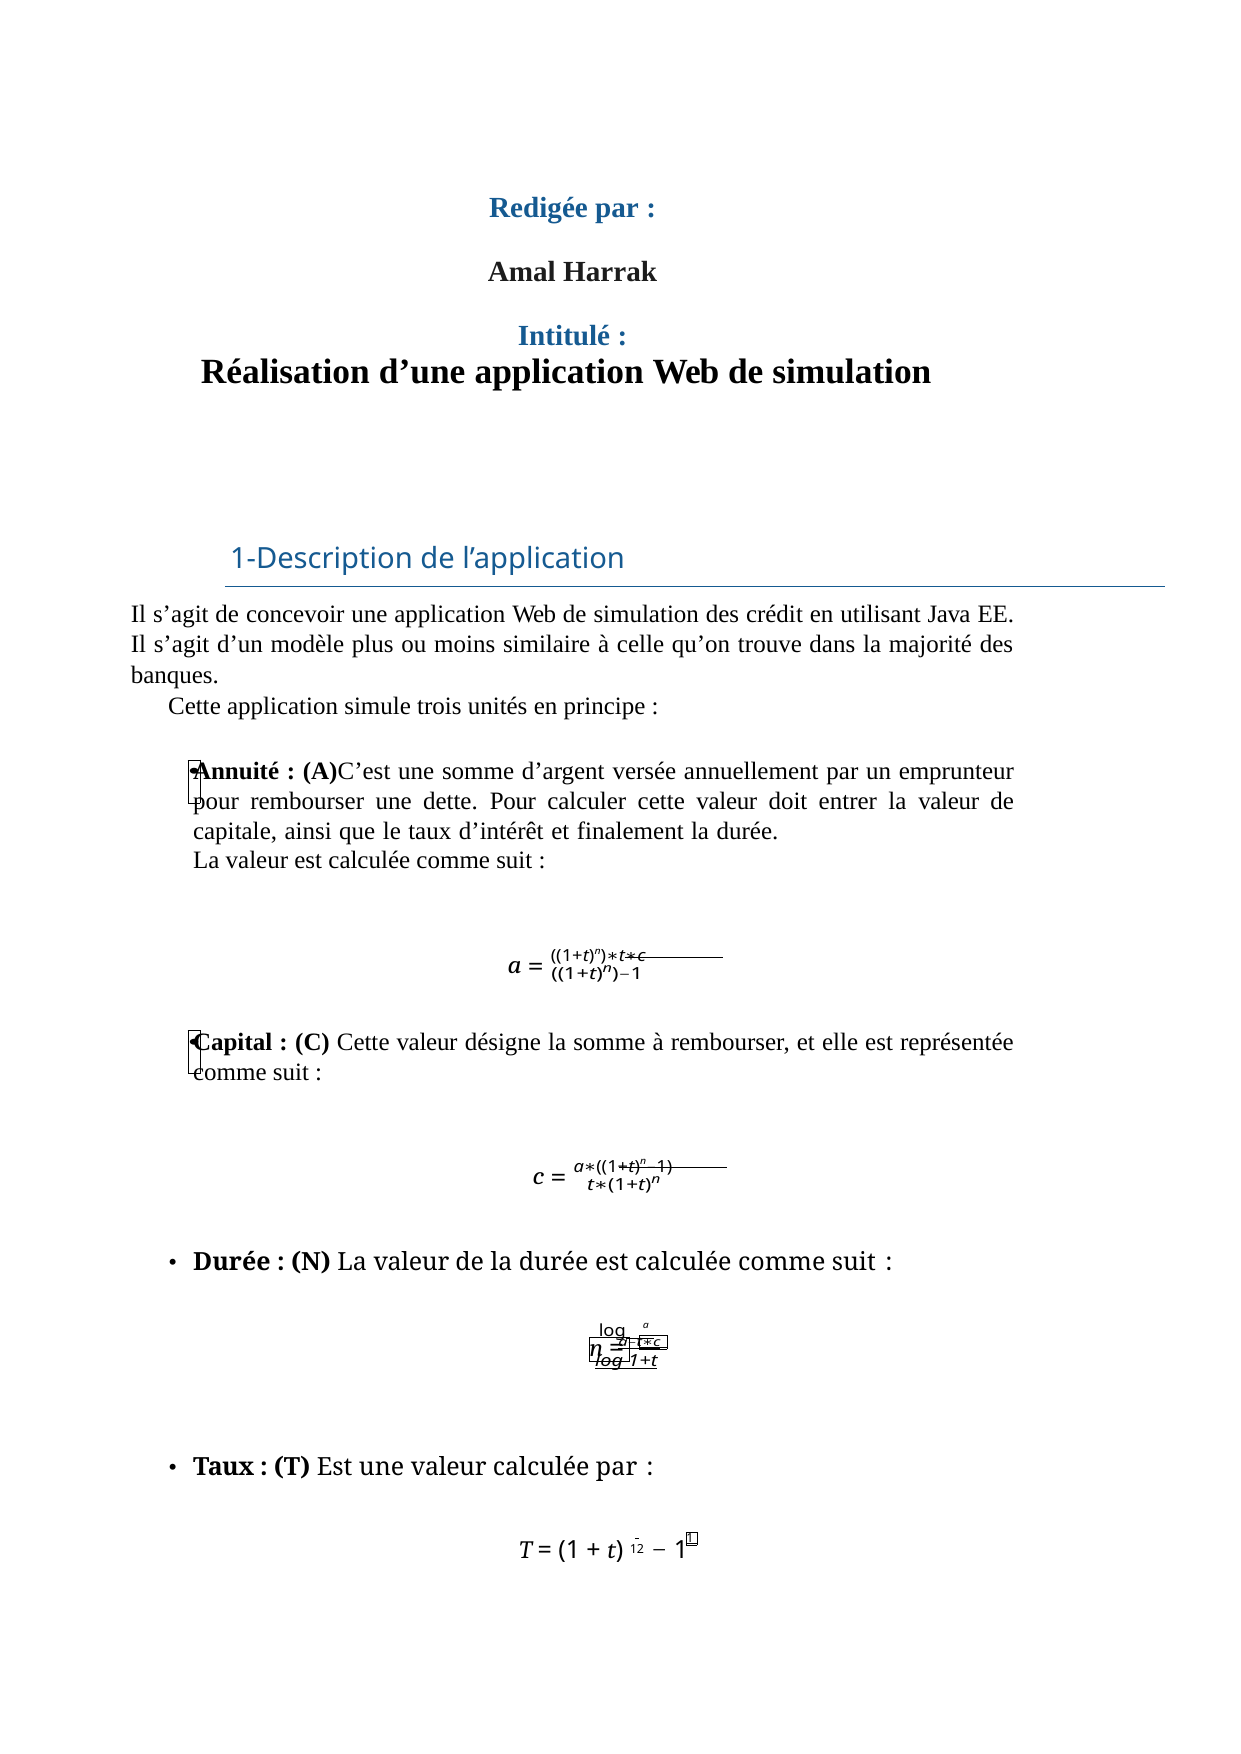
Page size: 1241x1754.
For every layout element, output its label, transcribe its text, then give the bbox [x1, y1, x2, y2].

text c = a∗((1+t)n−1) [146, 1151, 1059, 1178]
text La valeur est calculée comme suit : [193, 846, 1122, 874]
text Amal Harrak [145, 256, 999, 288]
text a−t∗c [640, 1340, 667, 1347]
text Capital : (C) Cette valeur désigne la somme à rembourser, et elle est représentée comme suit : [193, 1027, 1014, 1086]
text ((1+t)n)−1 [118, 967, 643, 983]
text • [189, 761, 200, 784]
text t∗(1+t)n [146, 1178, 612, 1193]
list Taux : (T) Est une valeur calculée par : [168, 1449, 1122, 1483]
text log 1+t [146, 1348, 1108, 1371]
text n = [590, 1338, 629, 1361]
text Intitulé : [145, 319, 999, 352]
text t∗(1+t)n [611, 1178, 649, 1193]
text Il s’agit de concevoir une application Web de simulation des crédit en utilisant Java EE. Il s’agit d’un modèle plus ou moins similaire à celle qu’on trouve dans la majorité des banques. [131, 599, 1014, 688]
text 1 [687, 1533, 697, 1543]
text Cette application simule trois unités en principe : [168, 691, 1122, 720]
text T = (1 + t) 12 − 1 [146, 1538, 1061, 1563]
text log a [146, 1323, 1106, 1340]
text t∗(1+t)n [648, 1178, 1103, 1193]
text a = ((1+t)n)∗t∗c [118, 940, 647, 967]
text a−t∗c [668, 1340, 999, 1348]
text a−t∗c [280, 1340, 589, 1348]
text • [189, 1031, 200, 1055]
list Durée : (N) La valeur de la durée est calculée comme suit : [168, 1243, 1122, 1277]
subtitle 1-Description de l’application [230, 537, 1122, 577]
text Annuité : (A)C’est une somme d’argent versée annuellement par un emprunteur pour rembourser une dette. Pour calculer cette valeur doit entrer la valeur de capitale, ainsi que le taux d’intérêt et finalement la durée. [193, 756, 1014, 845]
text Redigée par : [145, 192, 999, 224]
text Réalisation d’une application Web de simulation [146, 353, 999, 391]
